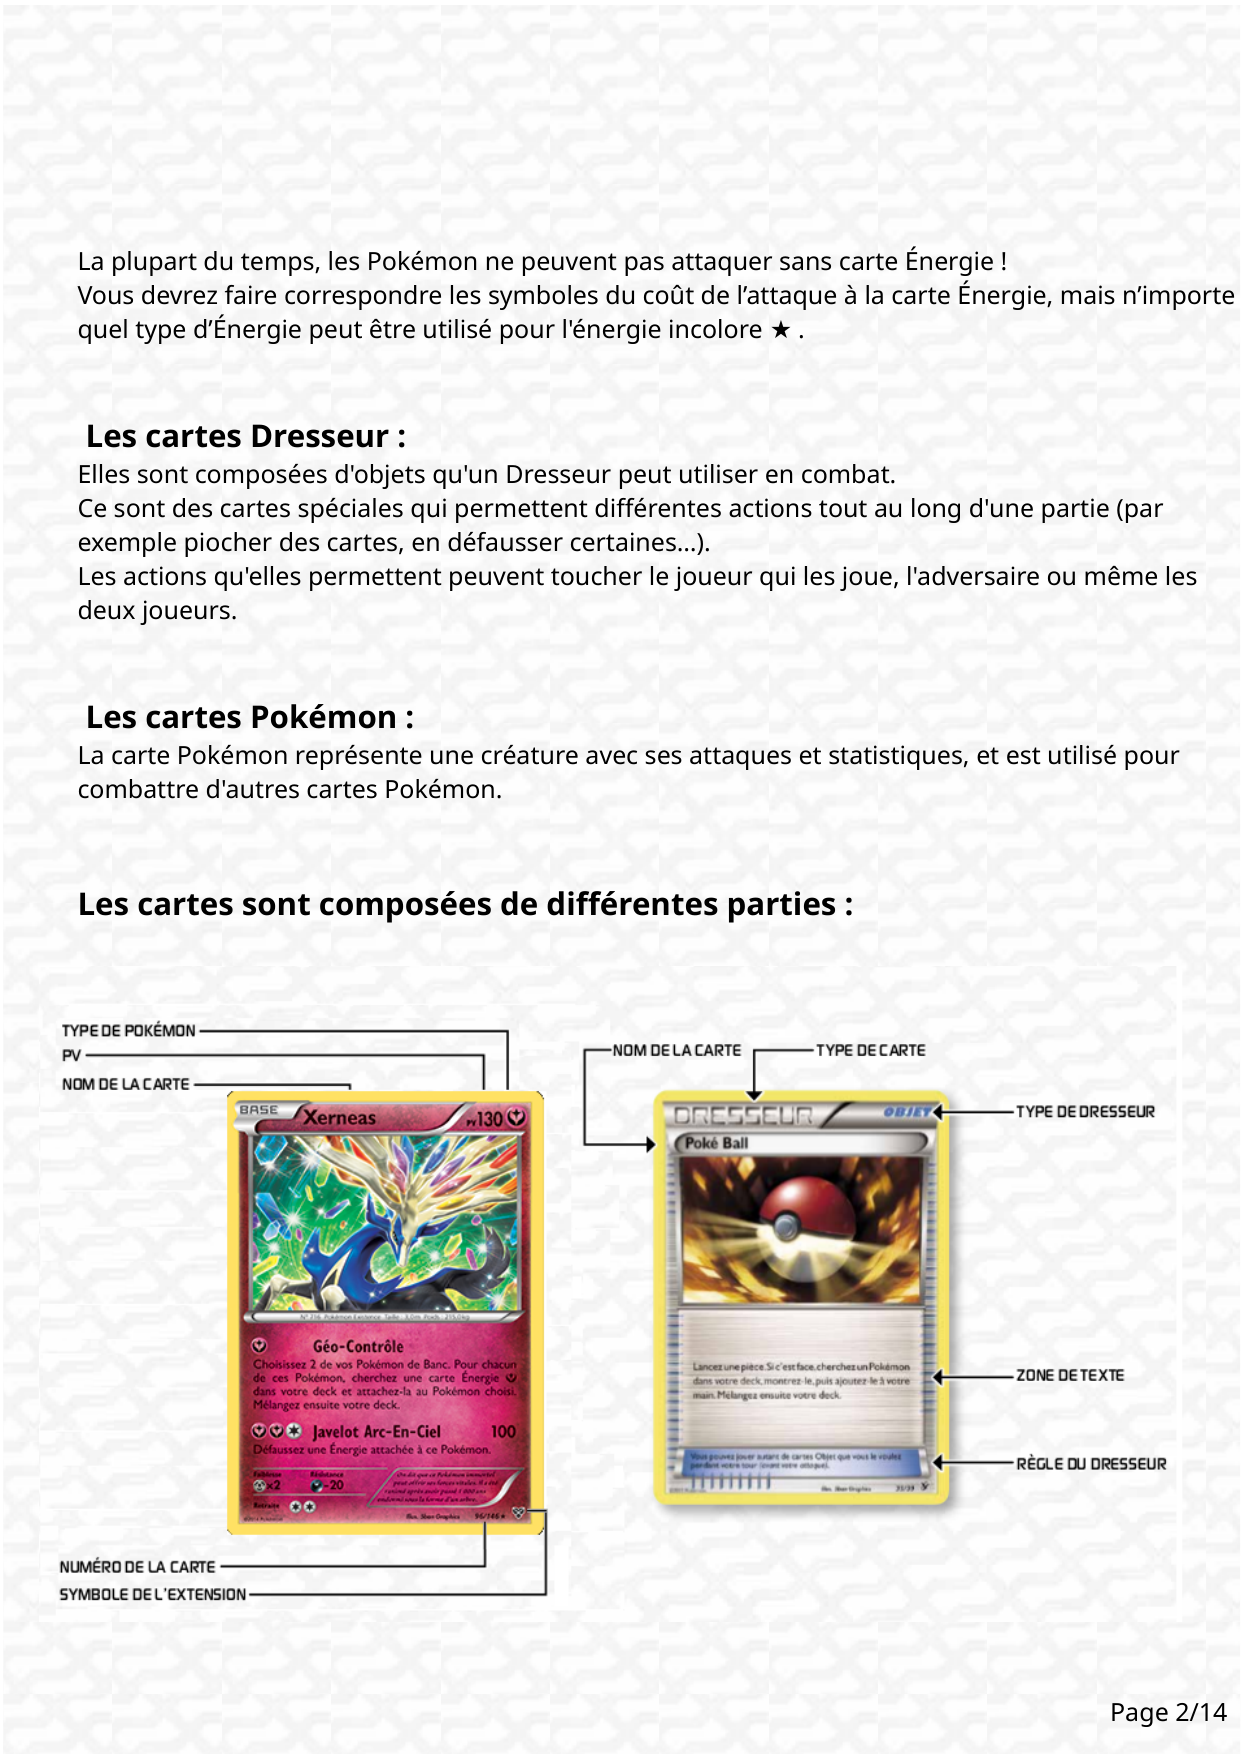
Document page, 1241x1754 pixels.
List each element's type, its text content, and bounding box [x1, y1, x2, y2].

text La plupart du temps, les Pokémon ne peuvent pas attaquer sans carte Énergie ! [77, 244, 1240, 278]
text Les cartes Pokémon : [77, 695, 1240, 738]
picture [3, 5, 1241, 1754]
text Elles sont composées d'objets qu'un Dresseur peut utiliser en combat. [77, 457, 1240, 491]
text Ce sont des cartes spéciales qui permettent différentes actions tout au long d'une partie (par exemple piocher des cartes, en défausser certaines…). [77, 491, 1240, 559]
text Les actions qu'elles permettent peuvent toucher le joueur qui les joue, l'adversaire ou même les deux joueurs. [77, 559, 1240, 627]
text Les cartes Dresseur : [77, 414, 1240, 457]
text Vous devrez faire correspondre les symboles du coût de l’attaque à la carte Énergie, mais n’importe quel type d’Énergie peut être utilisé pour l'énergie incolore ★ . [77, 278, 1240, 346]
text Les cartes sont composées de différentes parties : [77, 882, 1240, 925]
text La carte Pokémon représente une créature avec ses attaques et statistiques, et est utilisé pour combattre d'autres cartes Pokémon. [77, 738, 1240, 806]
